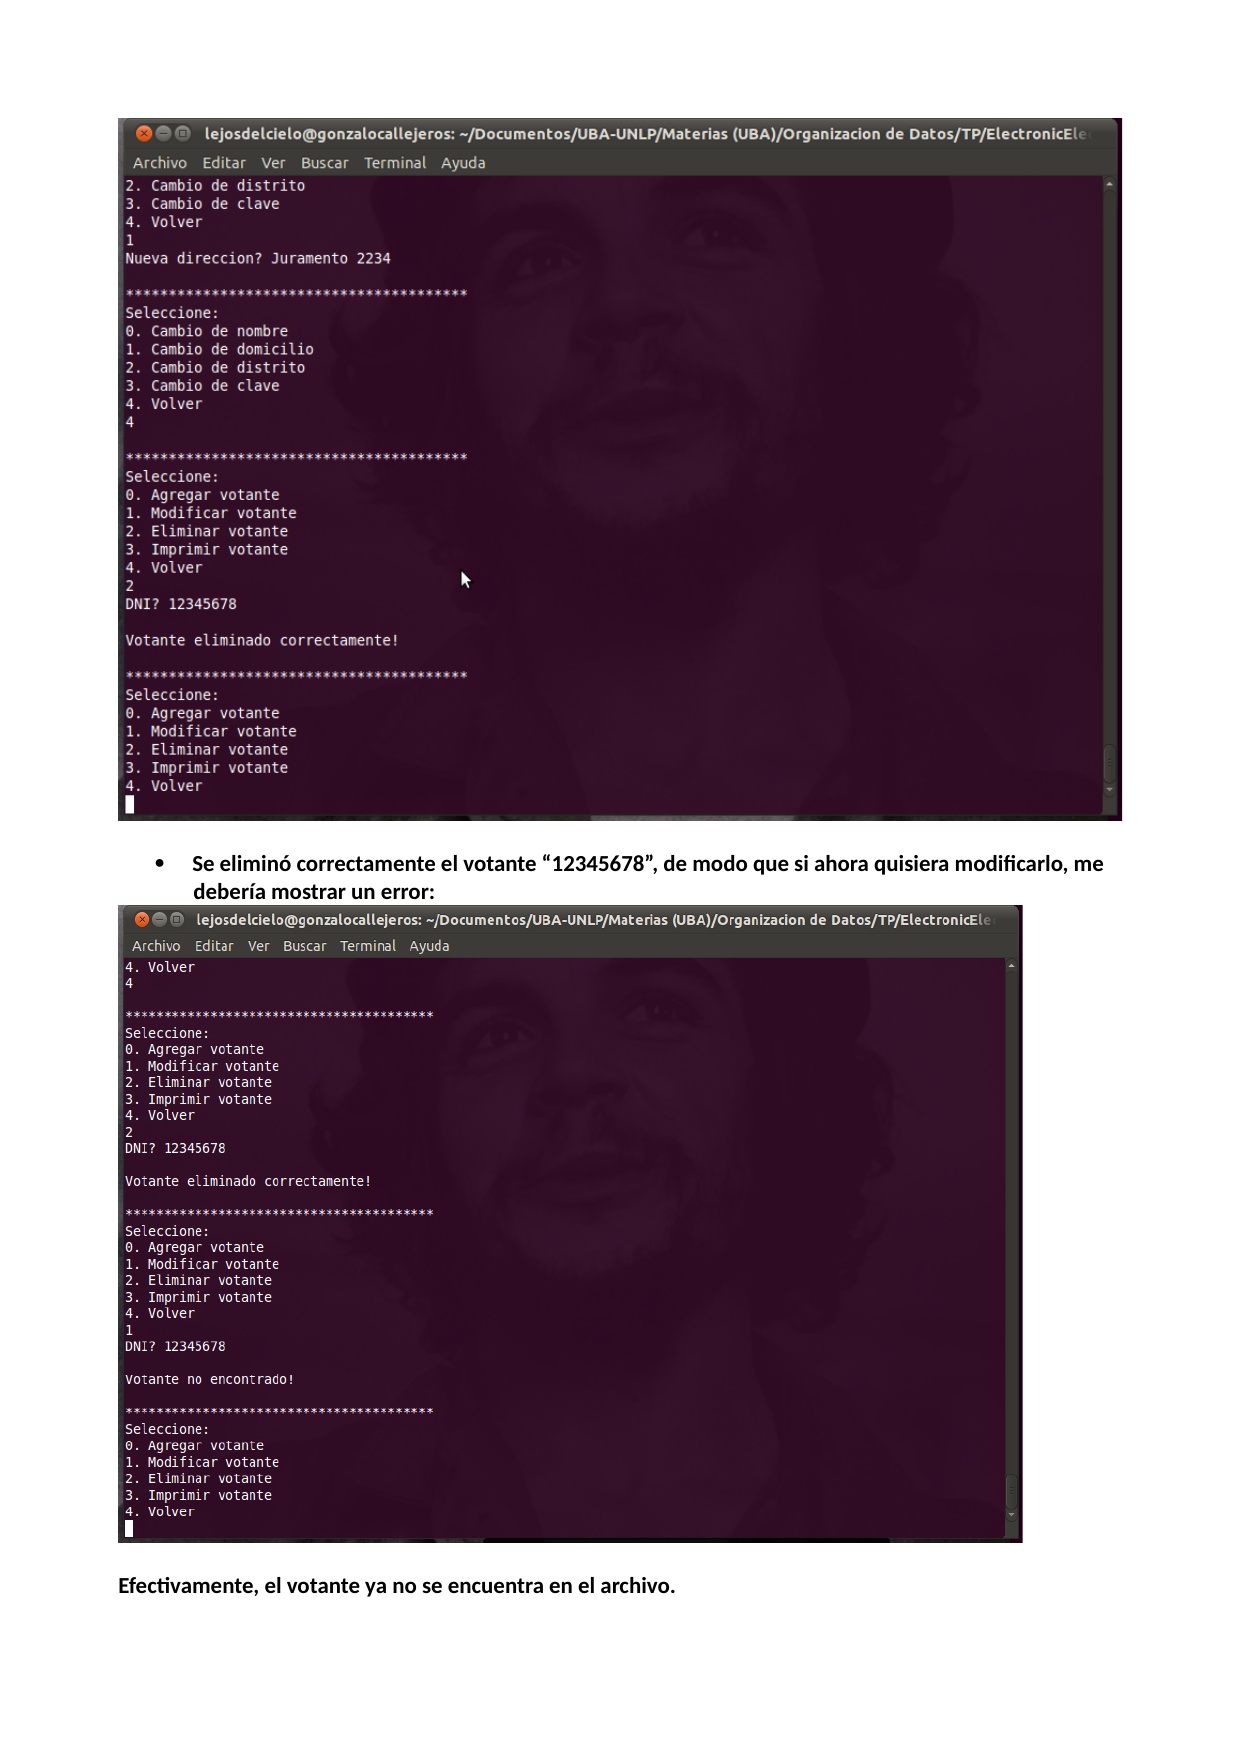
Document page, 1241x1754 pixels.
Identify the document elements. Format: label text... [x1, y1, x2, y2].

picture [118, 118, 1123, 821]
picture [118, 905, 1023, 1543]
text Efectivamente, el votante ya no se encuentra en el archivo. [118, 1571, 1122, 1599]
list Se eliminó correctamente el votante “12345678”, de modo que si ahora quisiera modificarlo, me debería mostrar un error: [156, 849, 1122, 905]
